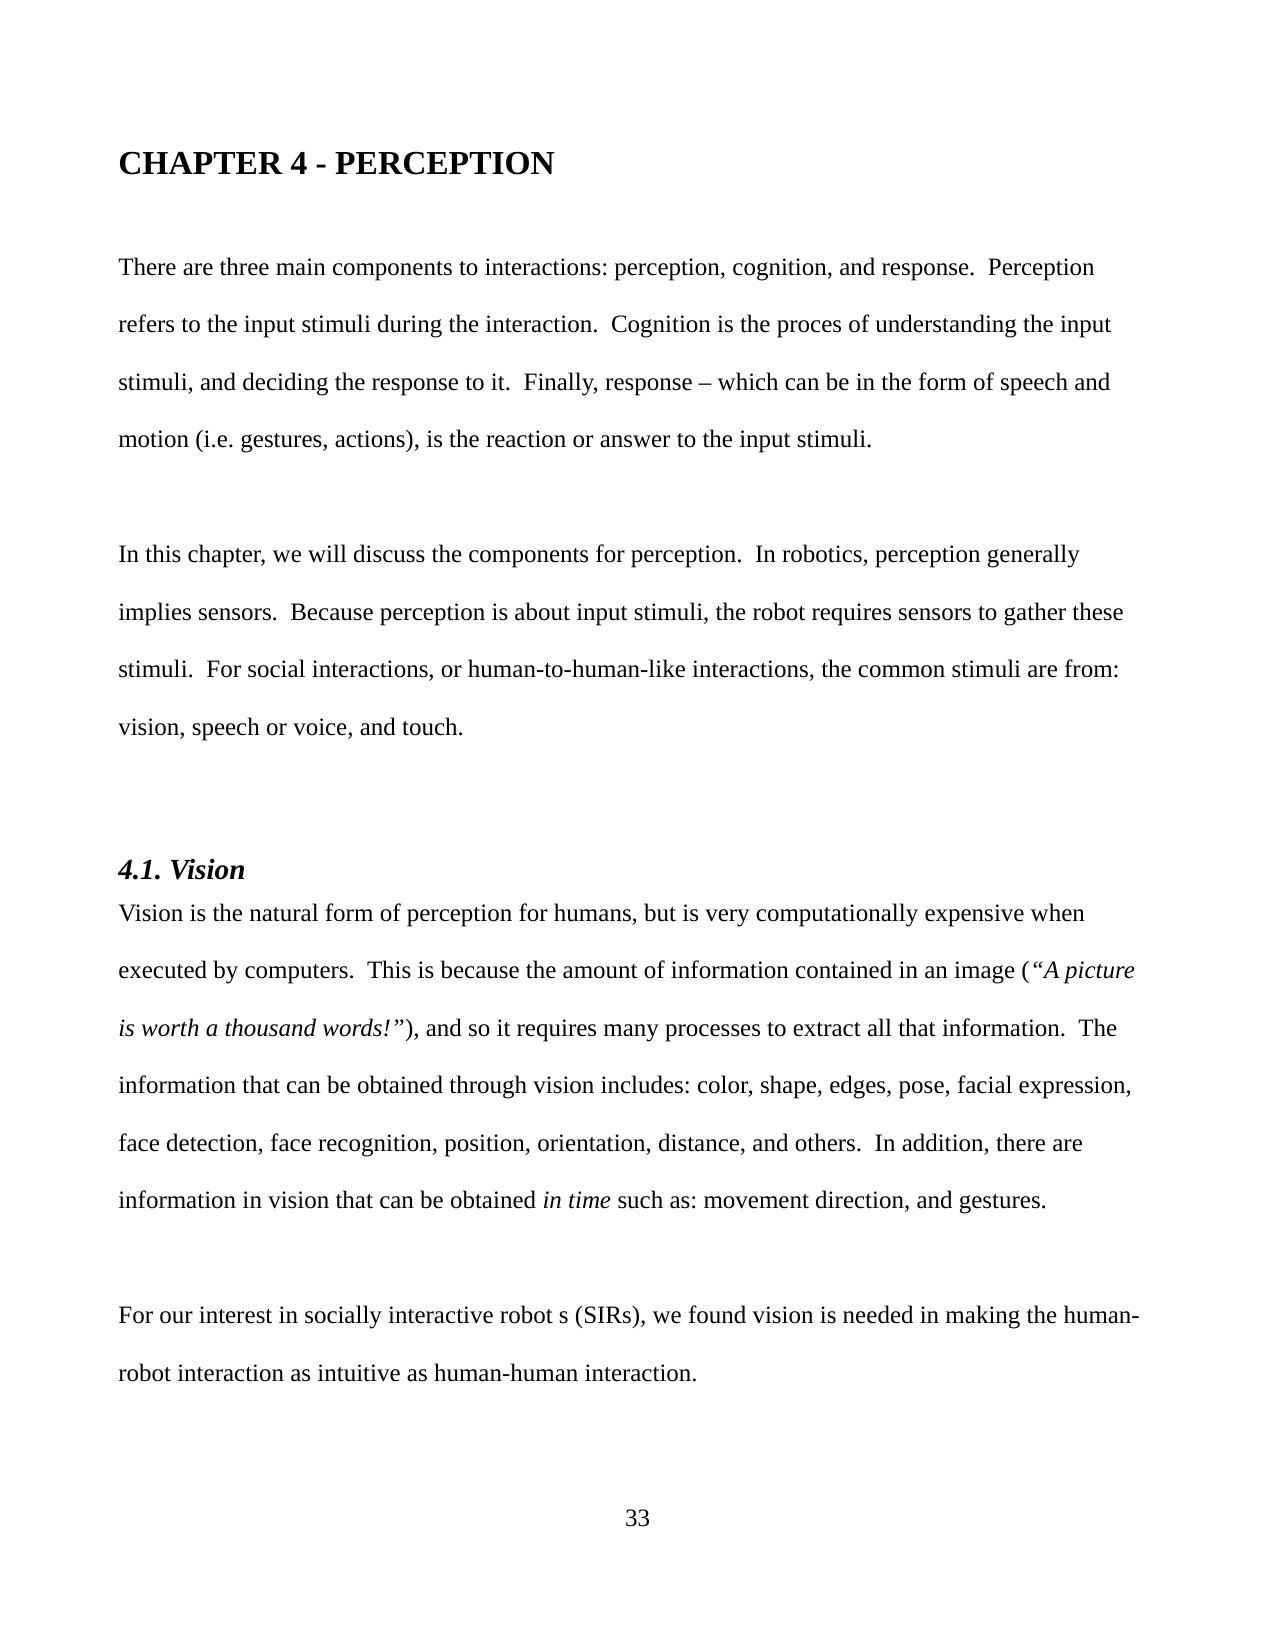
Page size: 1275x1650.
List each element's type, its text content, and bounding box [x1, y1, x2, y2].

text There are three main components to interactions: perception, cognition, and response. Perception refers to the input stimuli during the interaction. Cognition is the proces of understanding the input stimuli, and deciding the response to it. Finally, response – which can be in the form of speech and motion (i.e. gestures, actions), is the reaction or answer to the input stimuli. [118, 252, 1157, 453]
text For our interest in socially interactive robot s (SIRs), we found vision is needed in making the human-robot interaction as intuitive as human-human interaction. [118, 1300, 1157, 1387]
subtitle 4.1. Vision [118, 852, 1157, 885]
text In this chapter, we will discuss the components for perception. In robotics, perception generally implies sensors. Because perception is about input stimuli, the robot requires sensors to gather these stimuli. For social interactions, or human-to-human-like interactions, the common stimuli are from: vision, speech or voice, and touch. [118, 539, 1157, 741]
subtitle CHAPTER 4 - PERCEPTION [118, 143, 1157, 182]
text Vision is the natural form of perception for humans, but is very computationally expensive when executed by computers. This is because the amount of information contained in an image (“A picture is worth a thousand words!”), and so it requires many processes to extract all that information. The information that can be obtained through vision includes: color, shape, edges, pose, facial expression, face detection, face recognition, position, orientation, distance, and others. In addition, there are information in vision that can be obtained in time such as: movement direction, and gestures. [118, 898, 1157, 1214]
